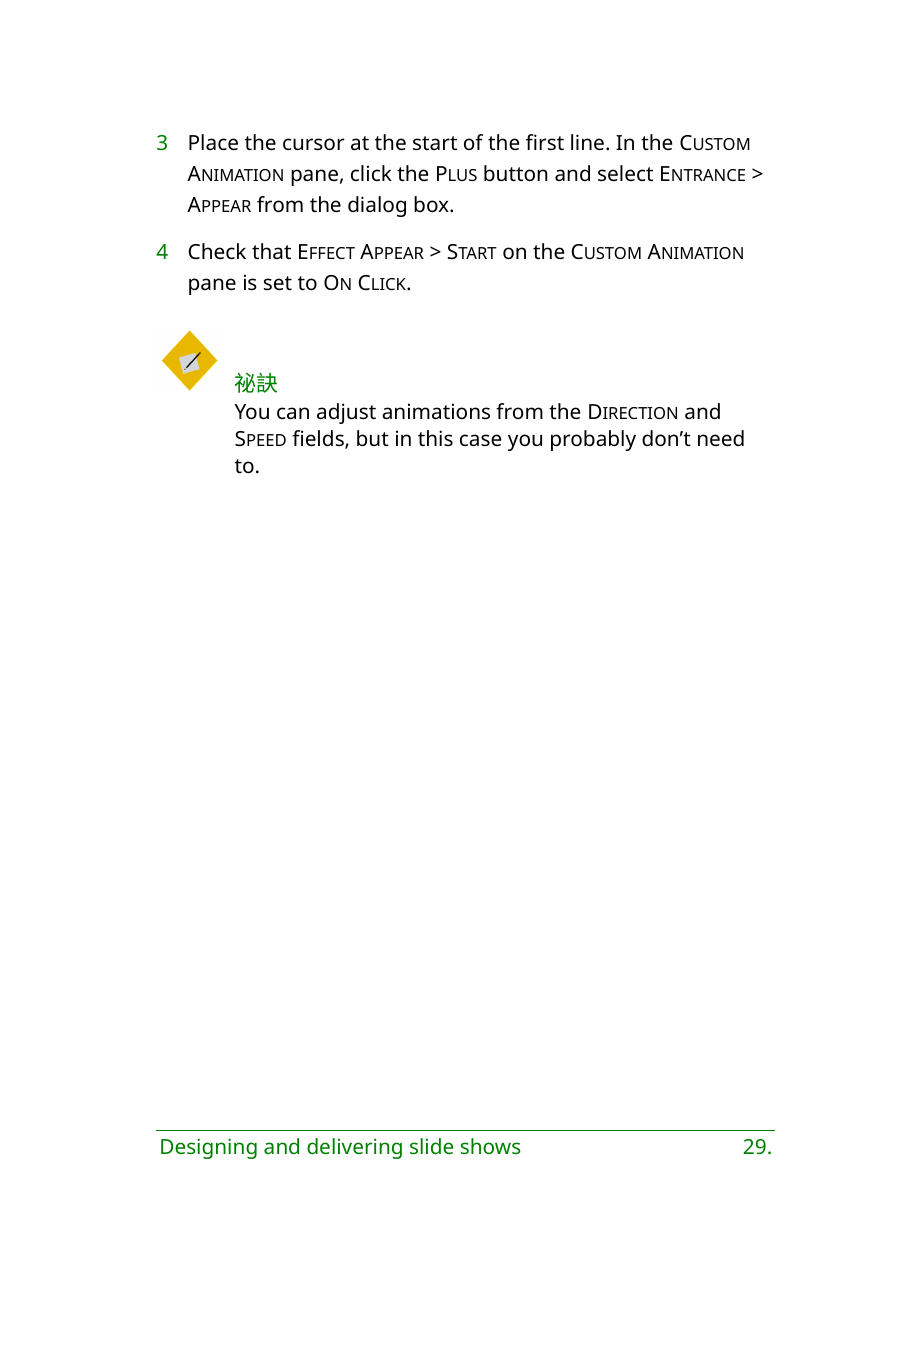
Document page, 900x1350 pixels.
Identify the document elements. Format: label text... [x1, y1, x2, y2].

list Place the cursor at the start of the first line. In the Custom Animation pane, click the Plus button and select Entrance > Appear from the dialog box. [156, 125, 775, 219]
picture [157, 329, 220, 392]
text You can adjust animations from the Direction and Speed fields, but in this case you probably don’t need to. [234, 398, 775, 479]
list 祕訣 [156, 328, 775, 398]
list Check that Effect Appear > Start on the Custom Animation pane is set to On Click. [156, 234, 775, 297]
